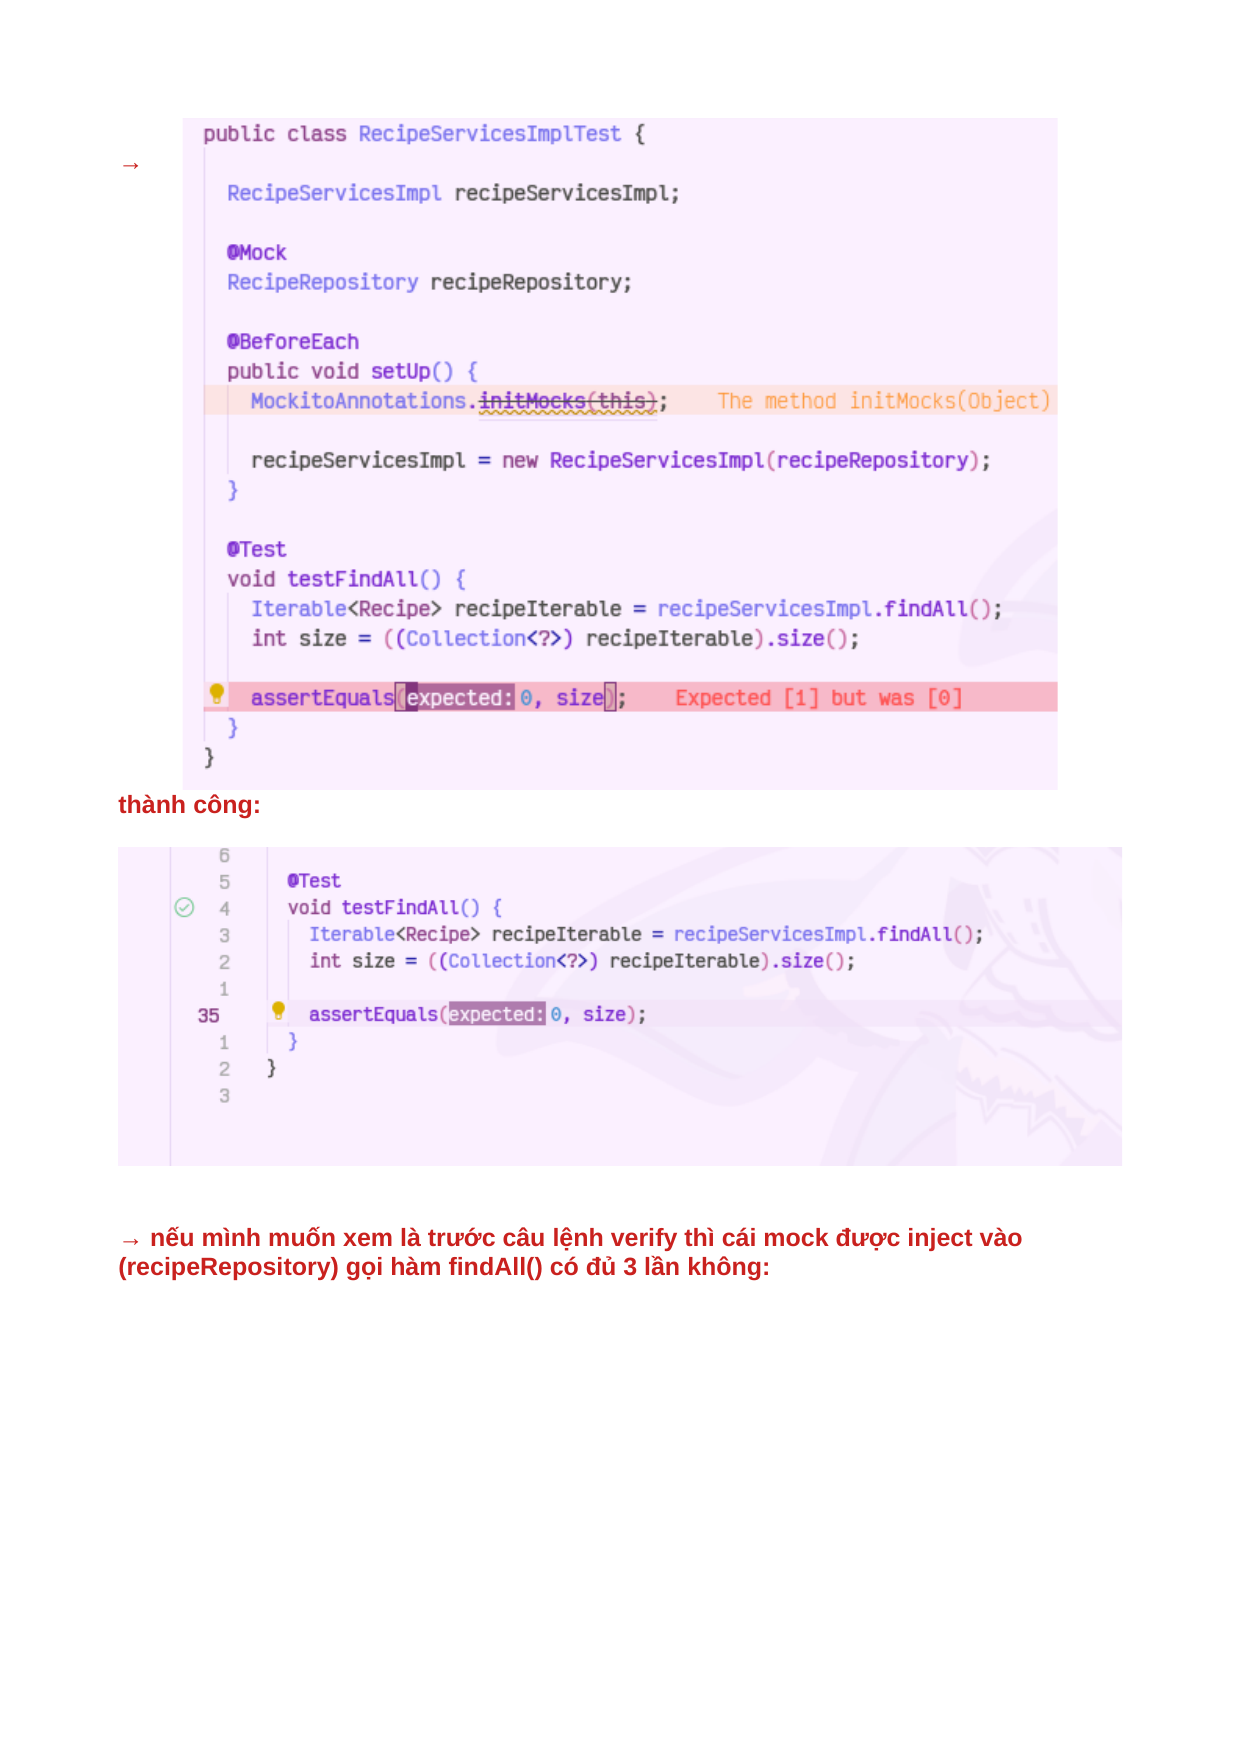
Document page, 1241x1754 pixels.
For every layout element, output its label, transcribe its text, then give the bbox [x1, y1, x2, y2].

picture [182, 118, 1058, 790]
text → thành công: [118, 147, 1122, 819]
text → nếu mình muốn xem là trước câu lệnh verify thì cái mock được inject vào (recipeRepository) gọi hàm findAll() có đủ 3 lần không: [118, 1223, 1122, 1281]
picture [118, 847, 1123, 1166]
